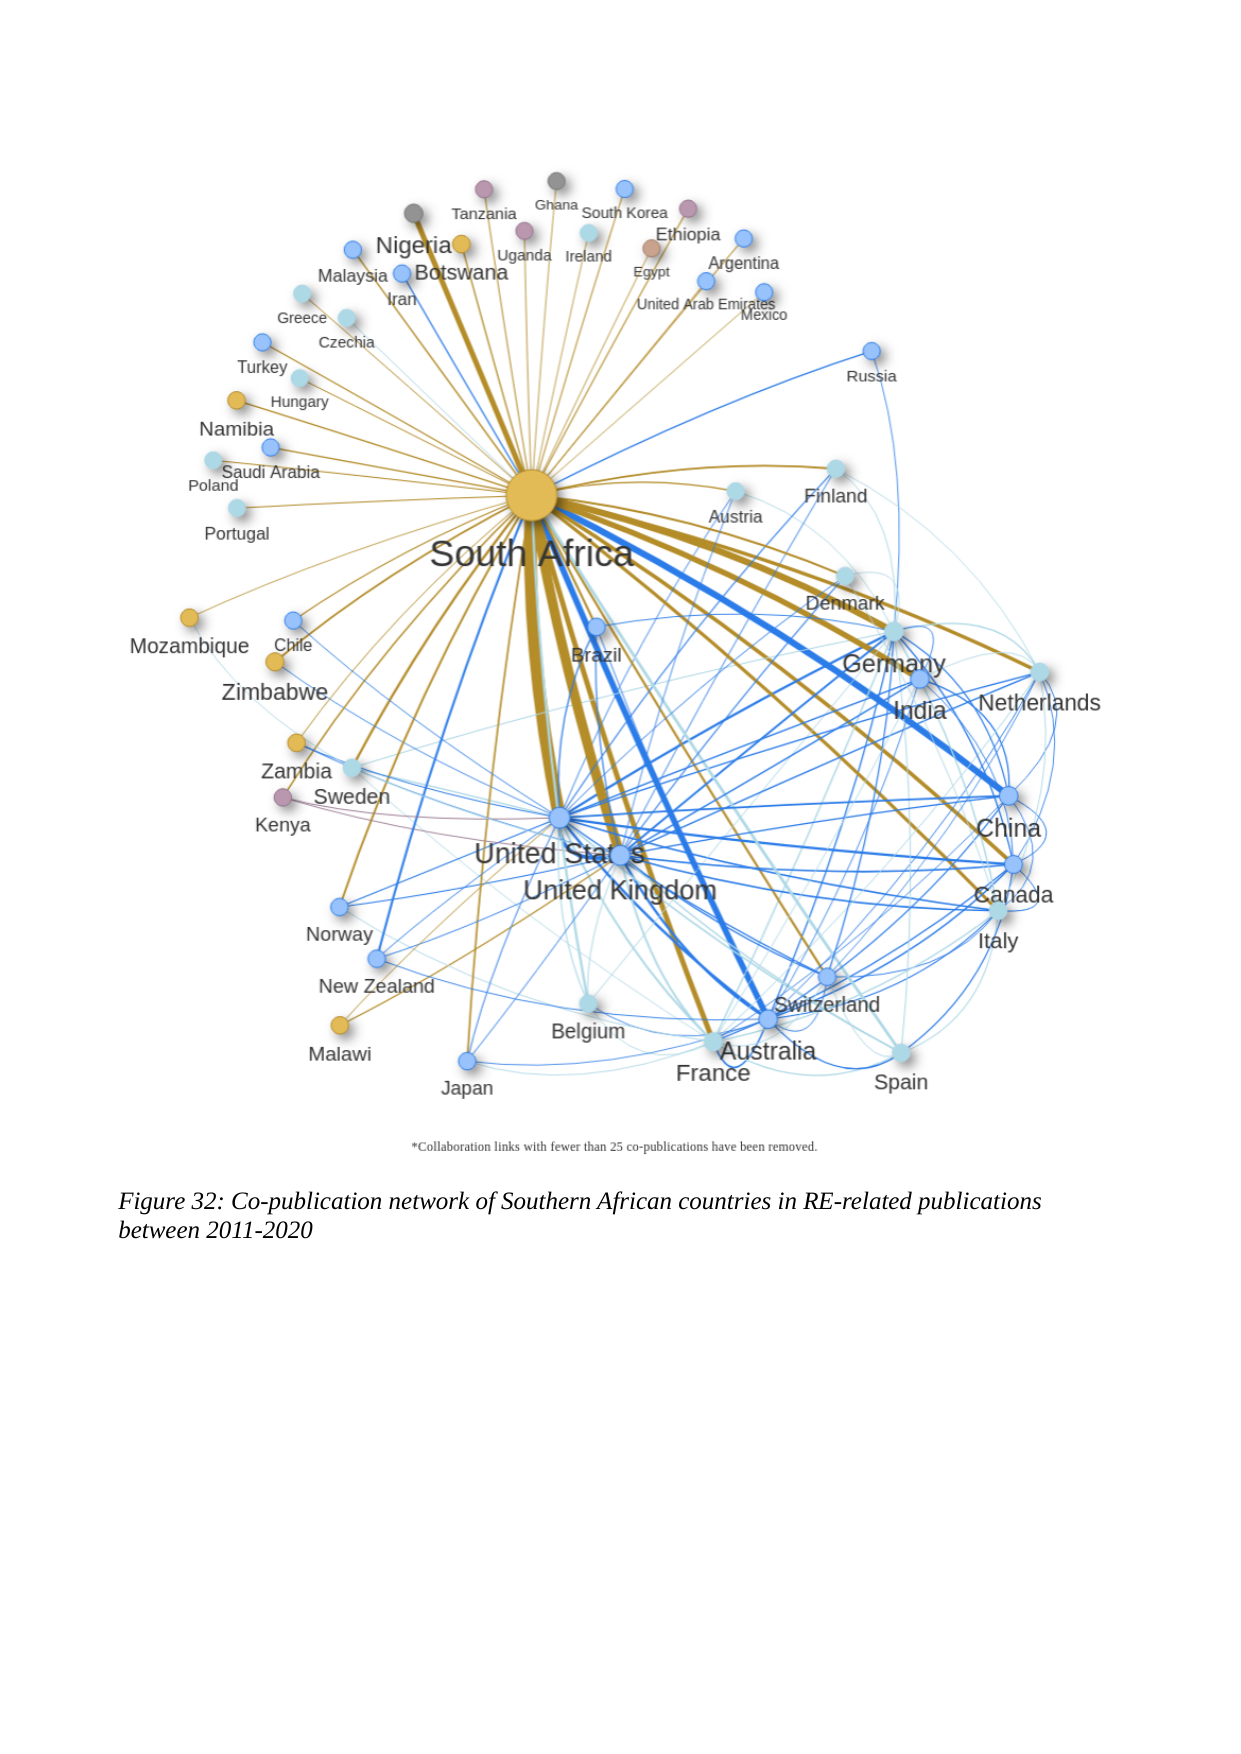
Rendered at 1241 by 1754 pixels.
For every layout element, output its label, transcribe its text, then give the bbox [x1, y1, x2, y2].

picture [118, 130, 1123, 1187]
text Figure 32: Co-publication network of Southern African countries in RE-related publications between 2011-2020 [118, 1187, 1122, 1244]
